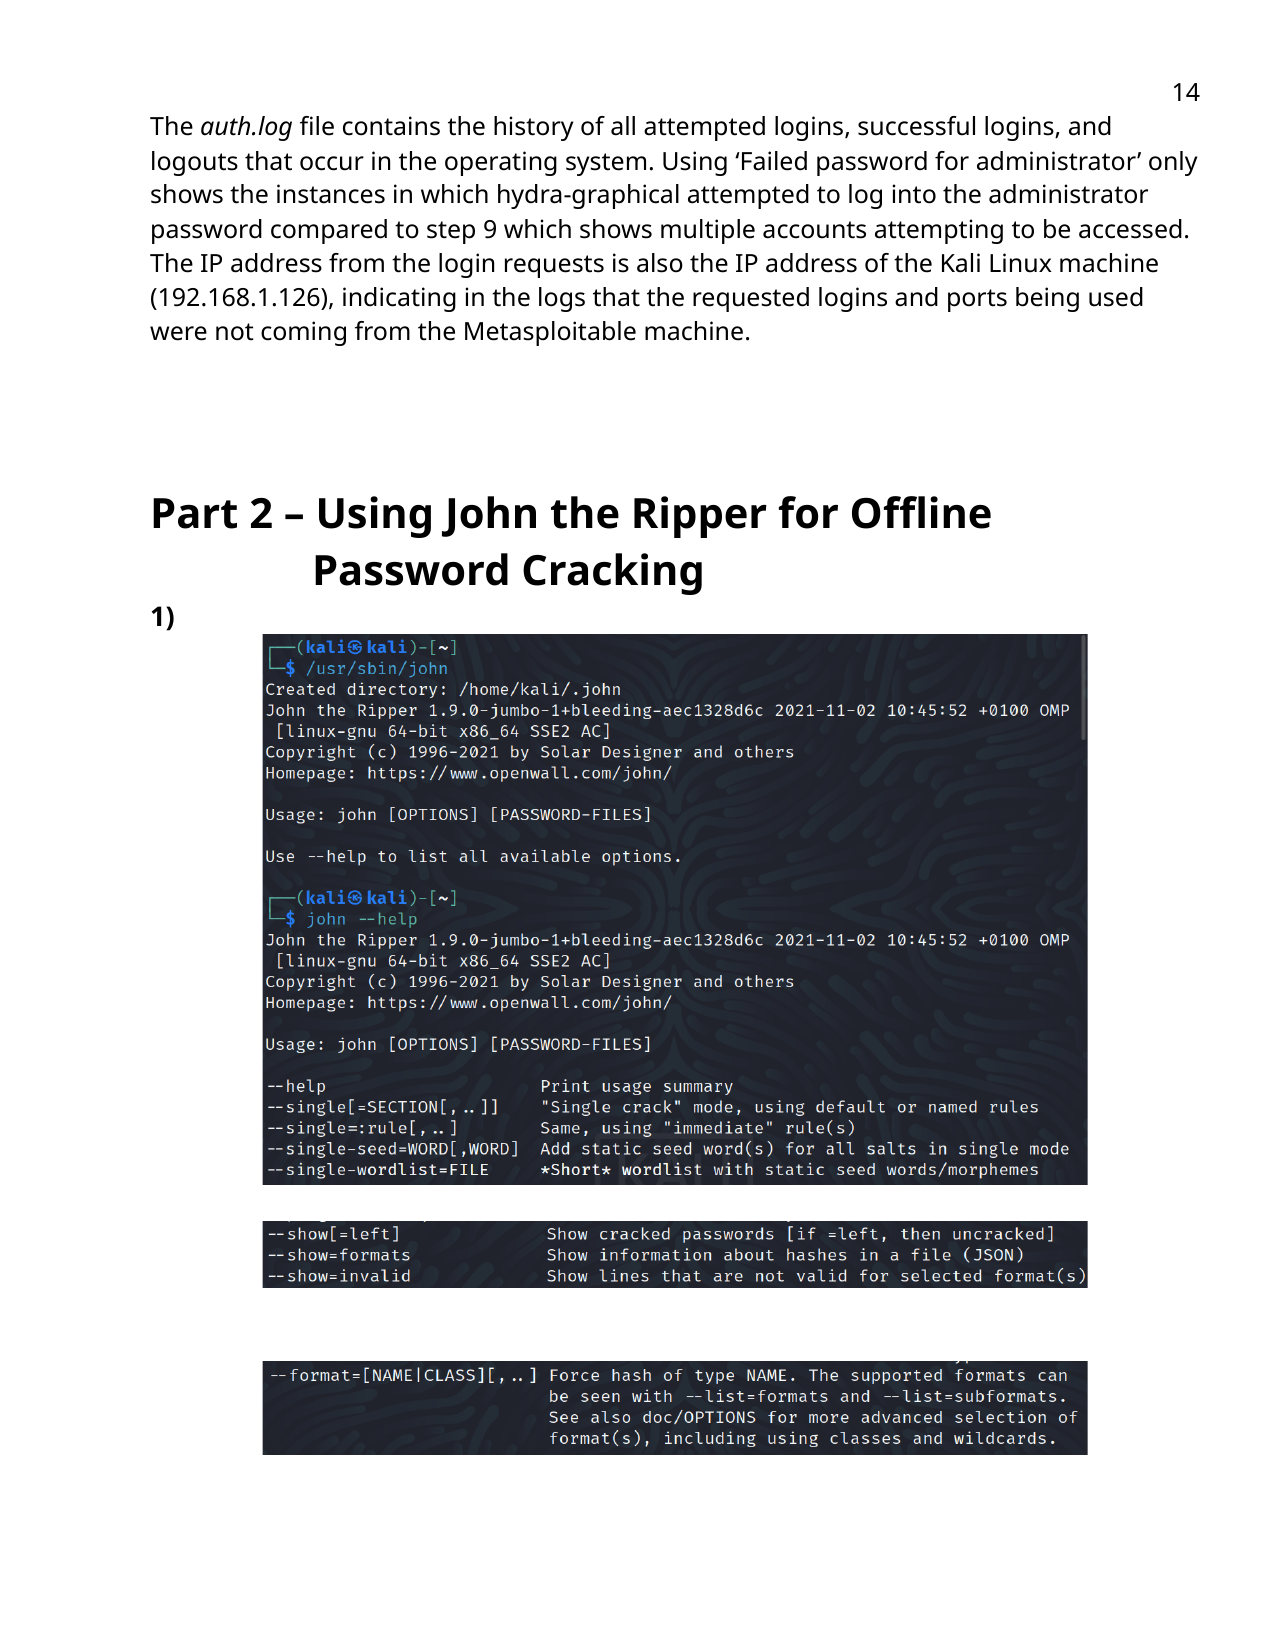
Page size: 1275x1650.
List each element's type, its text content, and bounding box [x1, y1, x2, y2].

picture [262, 634, 1088, 1185]
text Part 2 – Using John the Ripper for Offline [150, 484, 1200, 541]
picture [262, 1221, 1088, 1288]
text Password Cracking [150, 541, 1200, 597]
picture [262, 1361, 1088, 1455]
text The auth.log file contains the history of all attempted logins, successful logins, and logouts that occur in the operating system. Using ‘Failed password for administrator’ only shows the instances in which hydra-graphical attempted to log into the administrator password compared to step 9 which shows multiple accounts attempting to be accessed. The IP address from the login requests is also the IP address of the Kali Linux machine (192.168.1.126), indicating in the logs that the requested logins and ports being used were not coming from the Metasploitable machine. [150, 109, 1200, 347]
text 1) [150, 597, 1200, 634]
